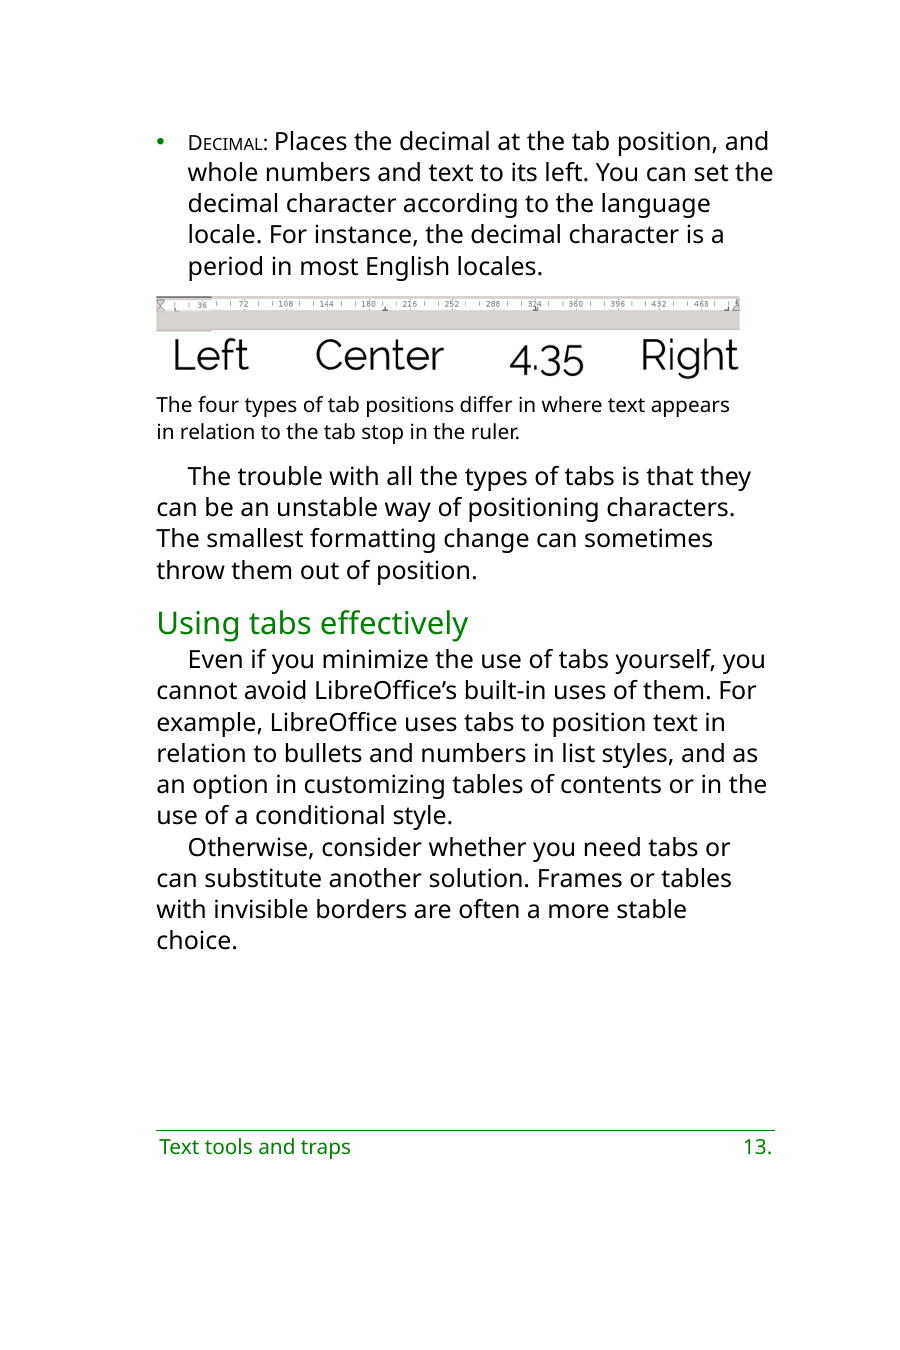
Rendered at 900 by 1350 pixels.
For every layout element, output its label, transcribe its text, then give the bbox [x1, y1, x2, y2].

text The trouble with all the types of tabs is that they can be an unstable way of positioning characters. The smallest formatting change can sometimes throw them out of position. [156, 460, 775, 585]
picture [156, 296, 740, 381]
table_cell The four types of tab positions differ in where text appears in relation to the tab stop in the ruler. [156, 383, 743, 445]
table_header [156, 297, 743, 383]
list Decimal: Places the decimal at the tab position, and whole numbers and text to its left. You can set the decimal character according to the language locale. For instance, the decimal character is a period in most English locales. [156, 125, 775, 281]
subtitle Using tabs effectively [156, 601, 775, 643]
text Even if you minimize the use of tabs yourself, you cannot avoid LibreOffice’s built-in uses of them. For example, LibreOffice uses tabs to position text in relation to bullets and numbers in list styles, and as an option in customizing tables of contents or in the use of a conditional style. [156, 643, 775, 831]
text Otherwise, consider whether you need tabs or can substitute another solution. Frames or tables with invisible borders are often a more stable choice. [156, 831, 775, 956]
